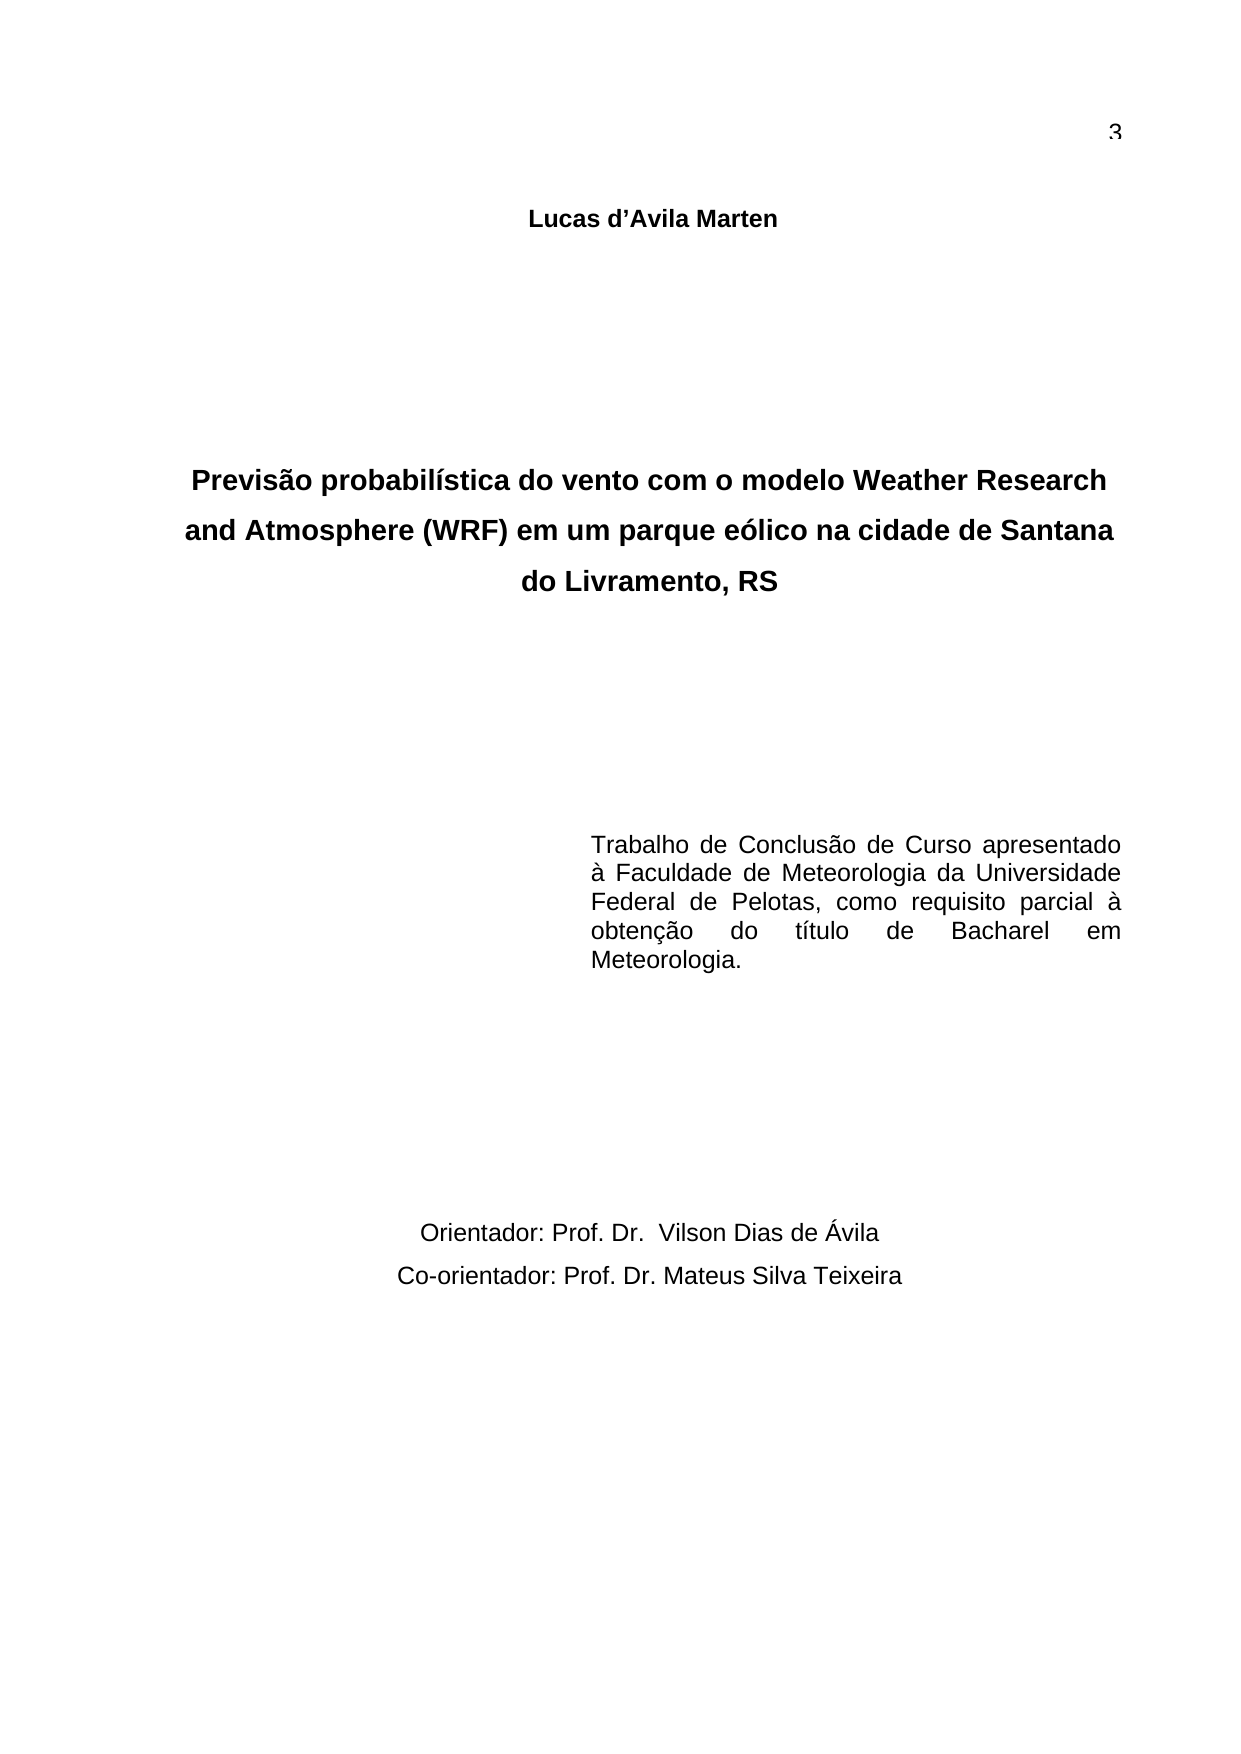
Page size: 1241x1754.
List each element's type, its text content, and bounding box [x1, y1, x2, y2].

text Lucas d’Avila Marten [177, 204, 1122, 233]
text Previsão probabilística do vento com o modelo Weather Research and Atmosphere (WRF) em um parque eólico na cidade de Santana do Livramento, RS [177, 463, 1122, 597]
text Trabalho de Conclusão de Curso apresentado à Faculdade de Meteorologia da Universidade Federal de Pelotas, como requisito parcial à obtenção do título de Bacharel em Meteorologia. [591, 830, 1122, 973]
text Co-orientador: Prof. Dr. Mateus Silva Teixeira [177, 1261, 1122, 1290]
text Orientador: Prof. Dr. Vilson Dias de Ávila [177, 1218, 1122, 1247]
